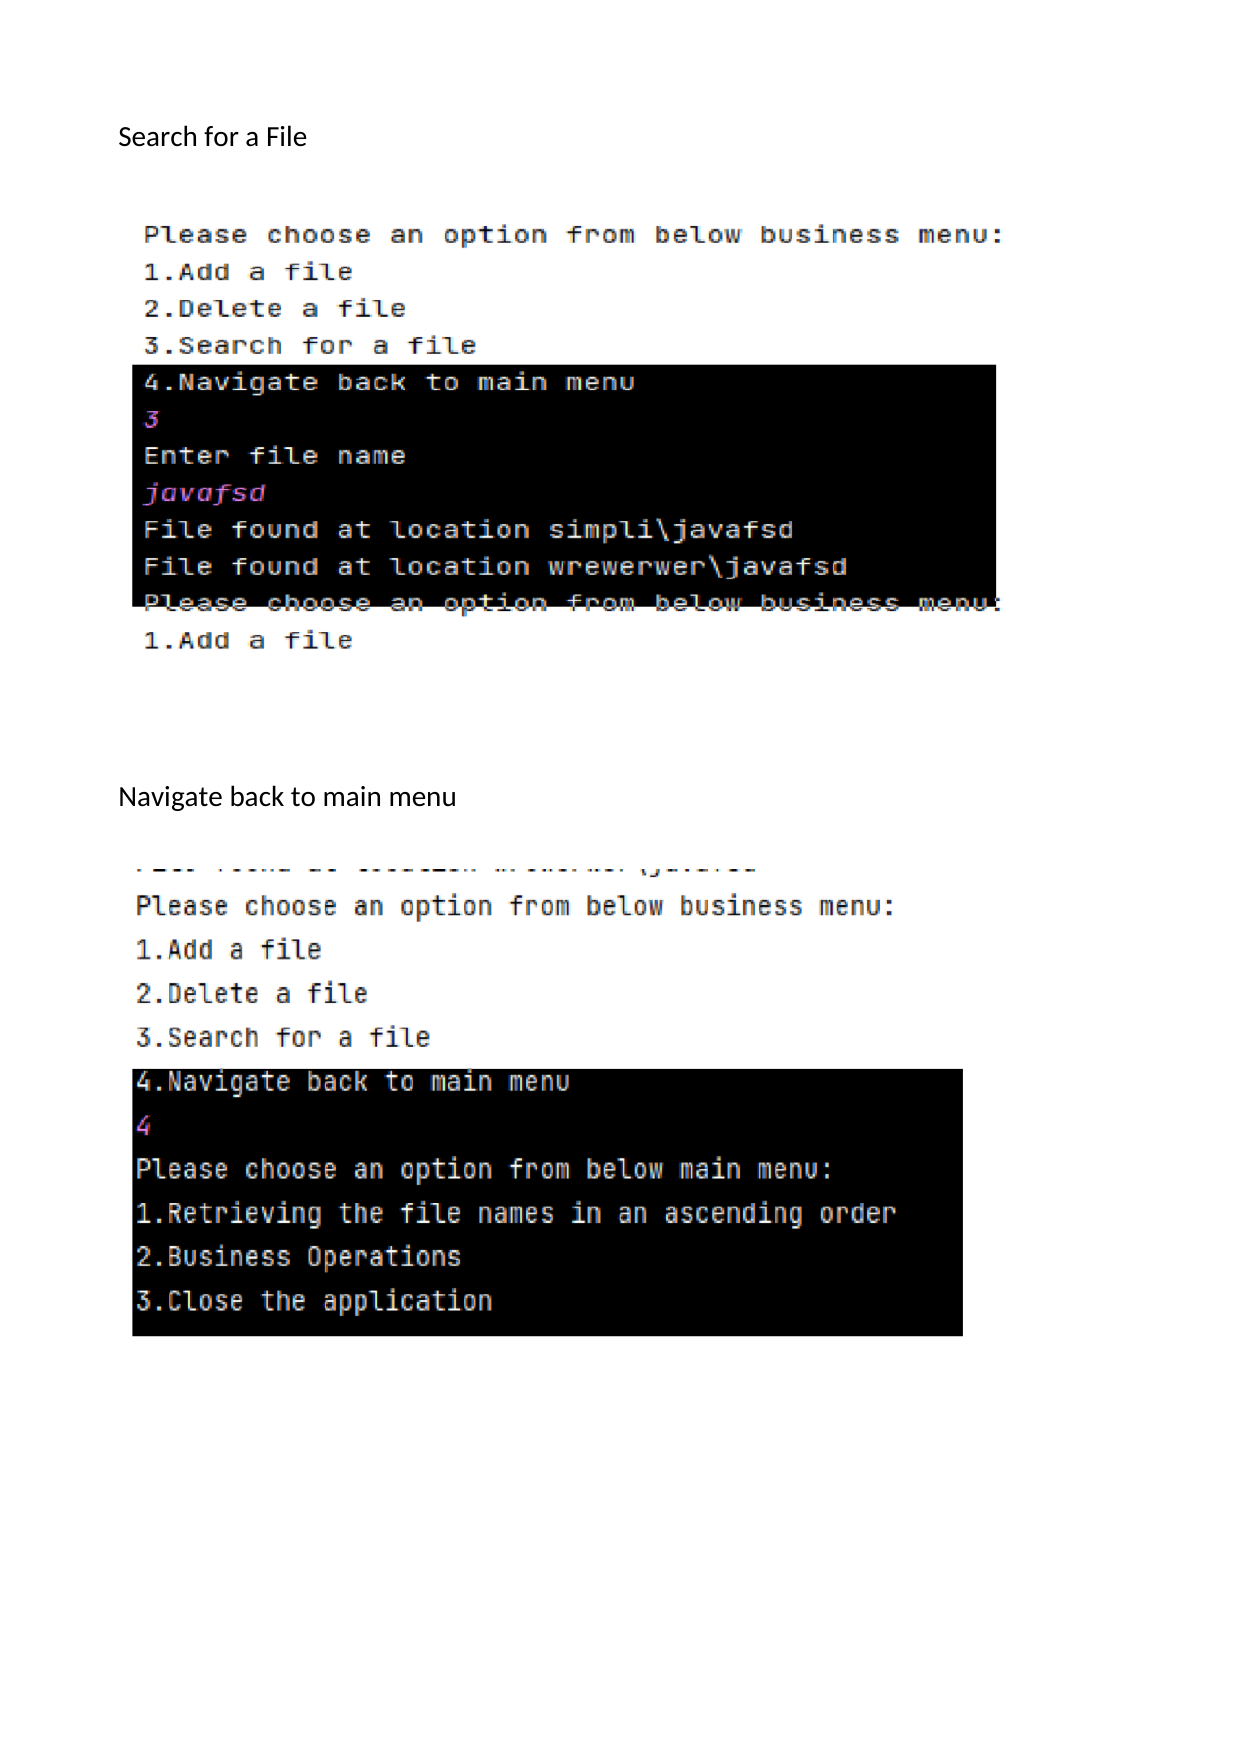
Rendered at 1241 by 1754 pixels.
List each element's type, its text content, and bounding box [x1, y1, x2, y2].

text Navigate back to main menu [118, 778, 1154, 814]
text Search for a File [118, 118, 1154, 154]
